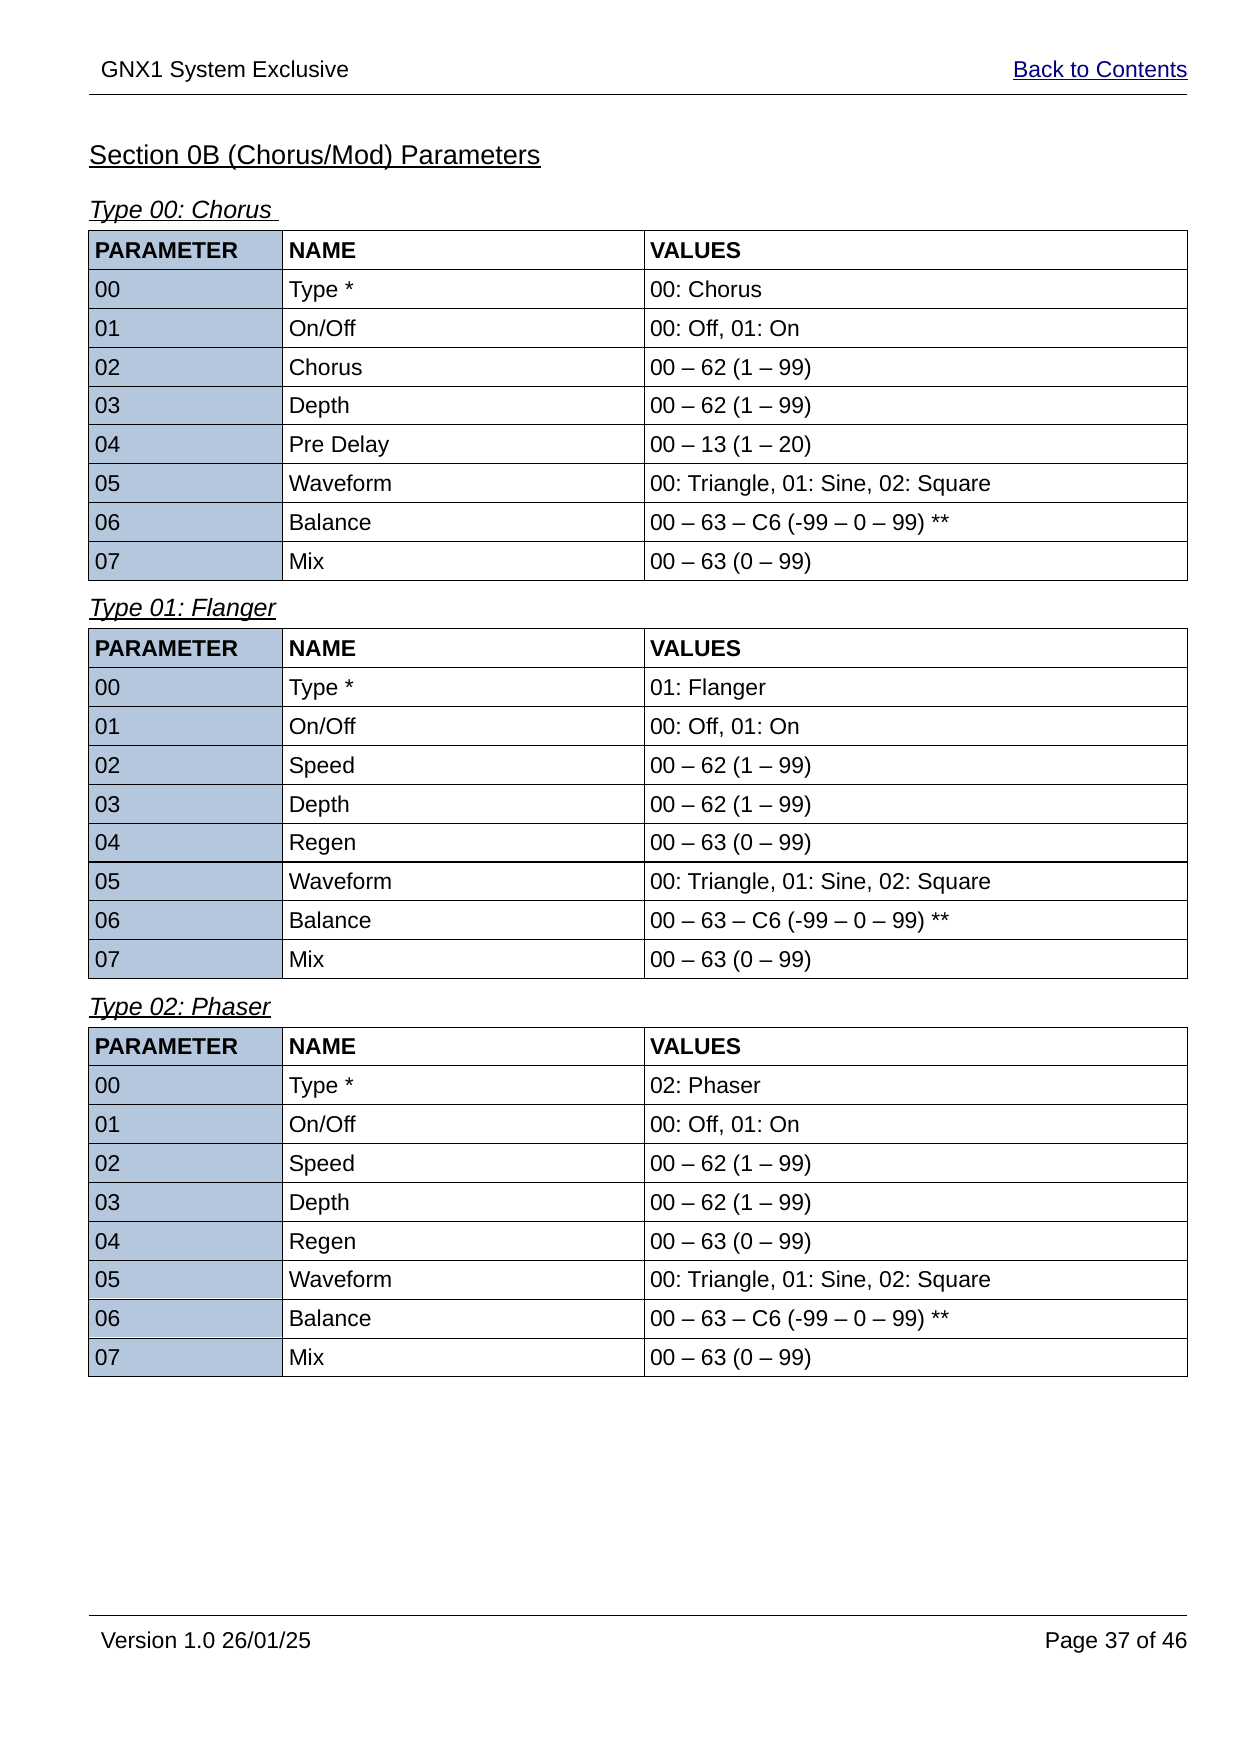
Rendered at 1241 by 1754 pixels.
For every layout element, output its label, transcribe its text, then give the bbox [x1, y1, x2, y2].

table_cell Depth [283, 785, 644, 823]
table_cell 00 – 63 – C6 (-99 – 0 – 99) ** [645, 503, 1187, 541]
table_cell 07 [89, 940, 282, 978]
table_cell 01 [89, 1105, 282, 1143]
table_header PARAMETER [89, 629, 282, 667]
table_cell 07 [89, 1339, 282, 1376]
table_cell Mix [283, 542, 644, 580]
table_header VALUES [645, 231, 1187, 269]
table_cell On/Off [283, 309, 644, 347]
table_header VALUES [645, 1028, 1187, 1065]
table_cell Balance [283, 503, 644, 541]
table_cell 04 [89, 824, 282, 861]
table_cell 00 – 62 (1 – 99) [645, 785, 1187, 823]
table_cell 00 [89, 1066, 282, 1104]
table_cell Balance [283, 901, 644, 939]
table_header PARAMETER [89, 1028, 282, 1065]
subtitle Section 0B (Chorus/Mod) Parameters [89, 139, 1187, 170]
table_cell Balance [283, 1300, 644, 1337]
table_cell 04 [89, 425, 282, 463]
table_cell 07 [89, 542, 282, 580]
table_header NAME [283, 629, 644, 667]
table_cell Speed [283, 746, 644, 784]
table_cell Type * [283, 270, 644, 308]
table_cell Type * [283, 668, 644, 706]
table_cell 00: Off, 01: On [645, 1105, 1187, 1143]
table_cell 00: Triangle, 01: Sine, 02: Square [645, 464, 1187, 502]
table_cell 00 – 62 (1 – 99) [645, 746, 1187, 784]
table_cell Mix [283, 940, 644, 978]
table_cell 00 – 63 (0 – 99) [645, 542, 1187, 580]
table_cell 01 [89, 309, 282, 347]
table_cell Regen [283, 824, 644, 861]
subtitle Type 01: Flanger [89, 593, 1187, 622]
table_cell On/Off [283, 707, 644, 745]
table_header PARAMETER [89, 231, 282, 269]
table_cell 00 – 63 (0 – 99) [645, 824, 1187, 861]
table_header VALUES [645, 629, 1187, 667]
table_cell 00 [89, 668, 282, 706]
table_header NAME [283, 1028, 644, 1065]
table_cell Speed [283, 1144, 644, 1182]
table_cell 02 [89, 348, 282, 386]
table_cell 03 [89, 1183, 282, 1221]
table_cell 00 – 62 (1 – 99) [645, 1183, 1187, 1221]
table_cell 00 – 63 (0 – 99) [645, 1222, 1187, 1260]
table_cell 00 – 13 (1 – 20) [645, 425, 1187, 463]
table_cell 01 [89, 707, 282, 745]
table_cell 05 [89, 464, 282, 502]
table_cell Waveform [283, 863, 644, 900]
table_header NAME [283, 231, 644, 269]
subtitle Type 02: Phaser [89, 992, 1187, 1020]
table_cell 04 [89, 1222, 282, 1260]
table_cell 00 – 63 – C6 (-99 – 0 – 99) ** [645, 901, 1187, 939]
table_cell 02: Phaser [645, 1066, 1187, 1104]
table_cell Waveform [283, 1261, 644, 1298]
table_cell 05 [89, 1261, 282, 1298]
table_cell 06 [89, 503, 282, 541]
table_cell On/Off [283, 1105, 644, 1143]
table_cell 00: Off, 01: On [645, 707, 1187, 745]
table_cell 03 [89, 785, 282, 823]
table_cell 06 [89, 901, 282, 939]
table_cell Depth [283, 1183, 644, 1221]
table_cell 02 [89, 1144, 282, 1182]
table_cell 06 [89, 1300, 282, 1337]
table_cell 00 [89, 270, 282, 308]
table_cell Regen [283, 1222, 644, 1260]
table_cell Depth [283, 387, 644, 424]
table_cell 01: Flanger [645, 668, 1187, 706]
table_cell 00 – 63 – C6 (-99 – 0 – 99) ** [645, 1300, 1187, 1337]
table_cell 00: Triangle, 01: Sine, 02: Square [645, 1261, 1187, 1298]
table_cell 00 – 62 (1 – 99) [645, 348, 1187, 386]
table_cell 00 – 62 (1 – 99) [645, 387, 1187, 424]
table_cell 03 [89, 387, 282, 424]
table_cell Chorus [283, 348, 644, 386]
table_cell Type * [283, 1066, 644, 1104]
table_cell 00 – 62 (1 – 99) [645, 1144, 1187, 1182]
table_cell Waveform [283, 464, 644, 502]
table_cell 00 – 63 (0 – 99) [645, 1339, 1187, 1376]
table_cell 00: Chorus [645, 270, 1187, 308]
table_cell Pre Delay [283, 425, 644, 463]
table_cell 00: Off, 01: On [645, 309, 1187, 347]
table_cell Mix [283, 1339, 644, 1376]
table_cell 05 [89, 863, 282, 900]
table_cell 02 [89, 746, 282, 784]
table_cell 00: Triangle, 01: Sine, 02: Square [645, 863, 1187, 900]
table_cell 00 – 63 (0 – 99) [645, 940, 1187, 978]
subtitle Type 00: Chorus [89, 195, 1187, 224]
